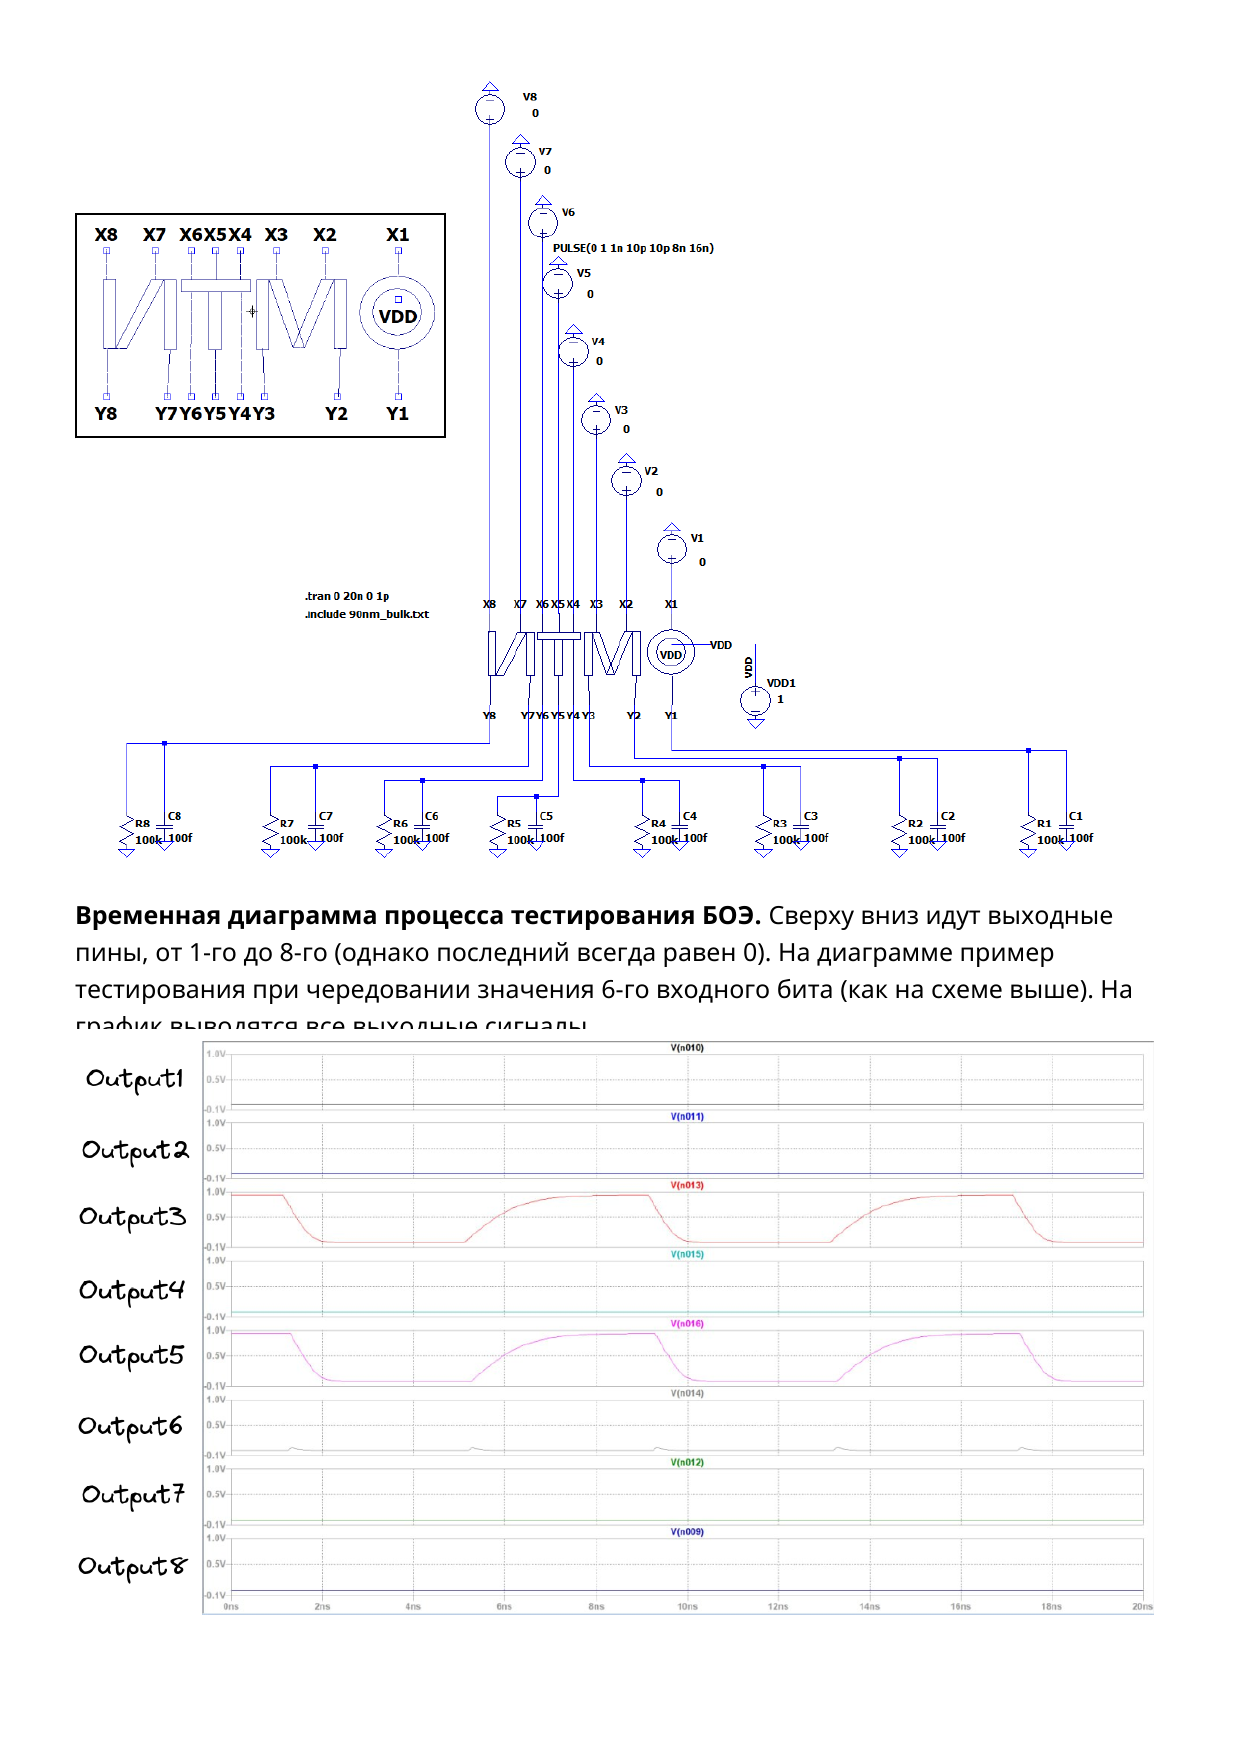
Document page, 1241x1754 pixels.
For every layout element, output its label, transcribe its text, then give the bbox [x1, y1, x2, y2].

text [1112, 75, 1165, 879]
picture [77, 215, 444, 436]
picture [75, 75, 1112, 880]
picture [74, 1029, 1165, 1623]
text Временная диаграмма процесса тестирования БОЭ. Сверху вниз идут выходные пины, от 1-го до 8-го (однако последний всегда равен 0). На диаграмме пример тестирования при чередовании значения 6-го входного бита (как на схеме выше). На график выводятся все выходные сигналы. [75, 898, 1165, 1029]
